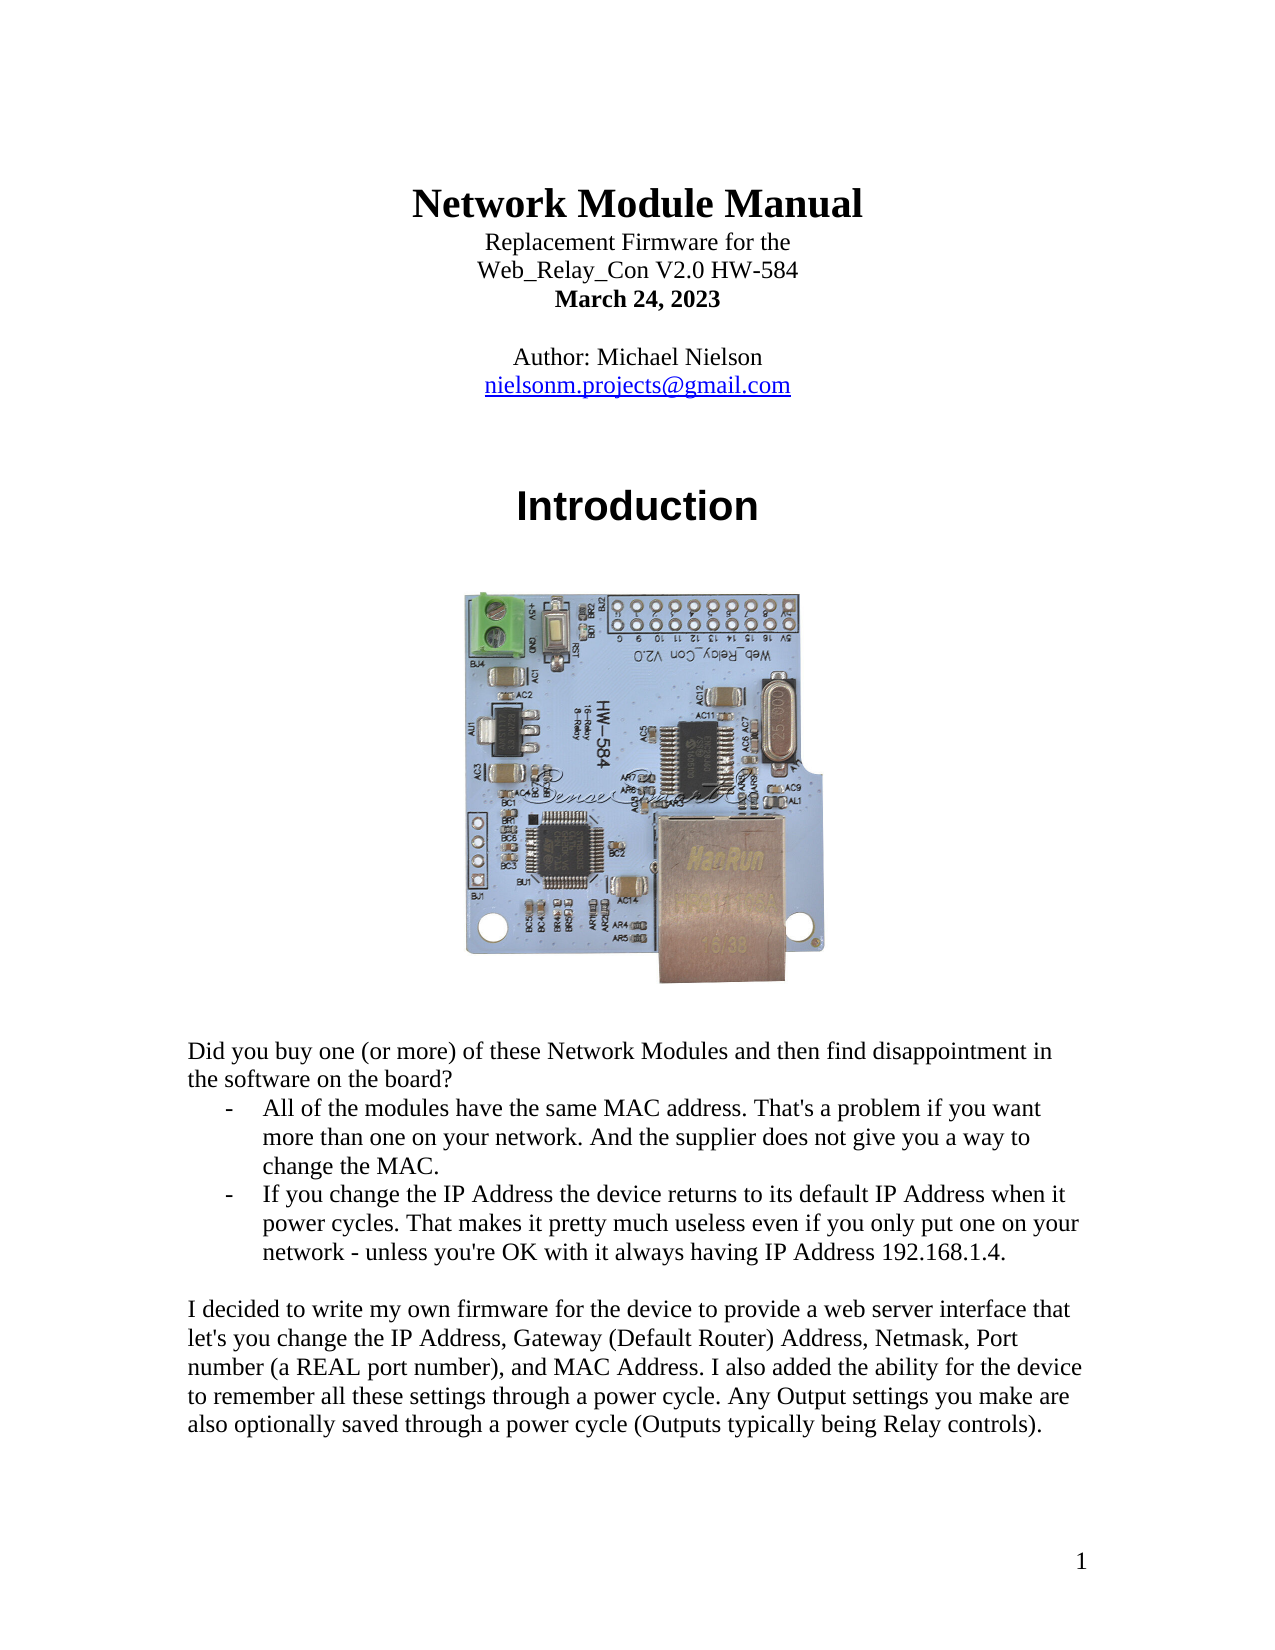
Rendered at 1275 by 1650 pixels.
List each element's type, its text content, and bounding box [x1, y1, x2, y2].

list All of the modules have the same MAC address. That's a problem if you want more than one on your network. And the supplier does not give you a way to change the MAC. [225, 1093, 1087, 1179]
text Replacement Firmware for the [187, 227, 1087, 255]
text March 24, 2023 [187, 284, 1087, 313]
text nielsonm.projects@gmail.com [187, 370, 1087, 399]
list If you change the IP Address the device returns to its default IP Address when it power cycles. That makes it pretty much useless even if you only put one on your network - unless you're OK with it always having IP Address 192.168.1.4. [225, 1179, 1087, 1266]
subtitle Introduction [187, 482, 1087, 529]
text I decided to write my own firmware for the device to provide a web server interface that let's you change the IP Address, Gateway (Default Router) Address, Netmask, Port number (a REAL port number), and MAC Address. I also added the ability for the device to remember all these settings through a power cycle. Any Output settings you make are also optionally saved through a power cycle (Outputs typically being Relay controls). [187, 1294, 1087, 1438]
text Did you buy one (or more) of these Network Modules and then find disappointment in the software on the board? [187, 1036, 1087, 1093]
text Web_Relay_Con V2.0 HW-584 [187, 255, 1087, 284]
text Author: Michael Nielson [187, 342, 1087, 370]
picture [387, 536, 888, 1036]
text Network Module Manual [187, 179, 1087, 227]
